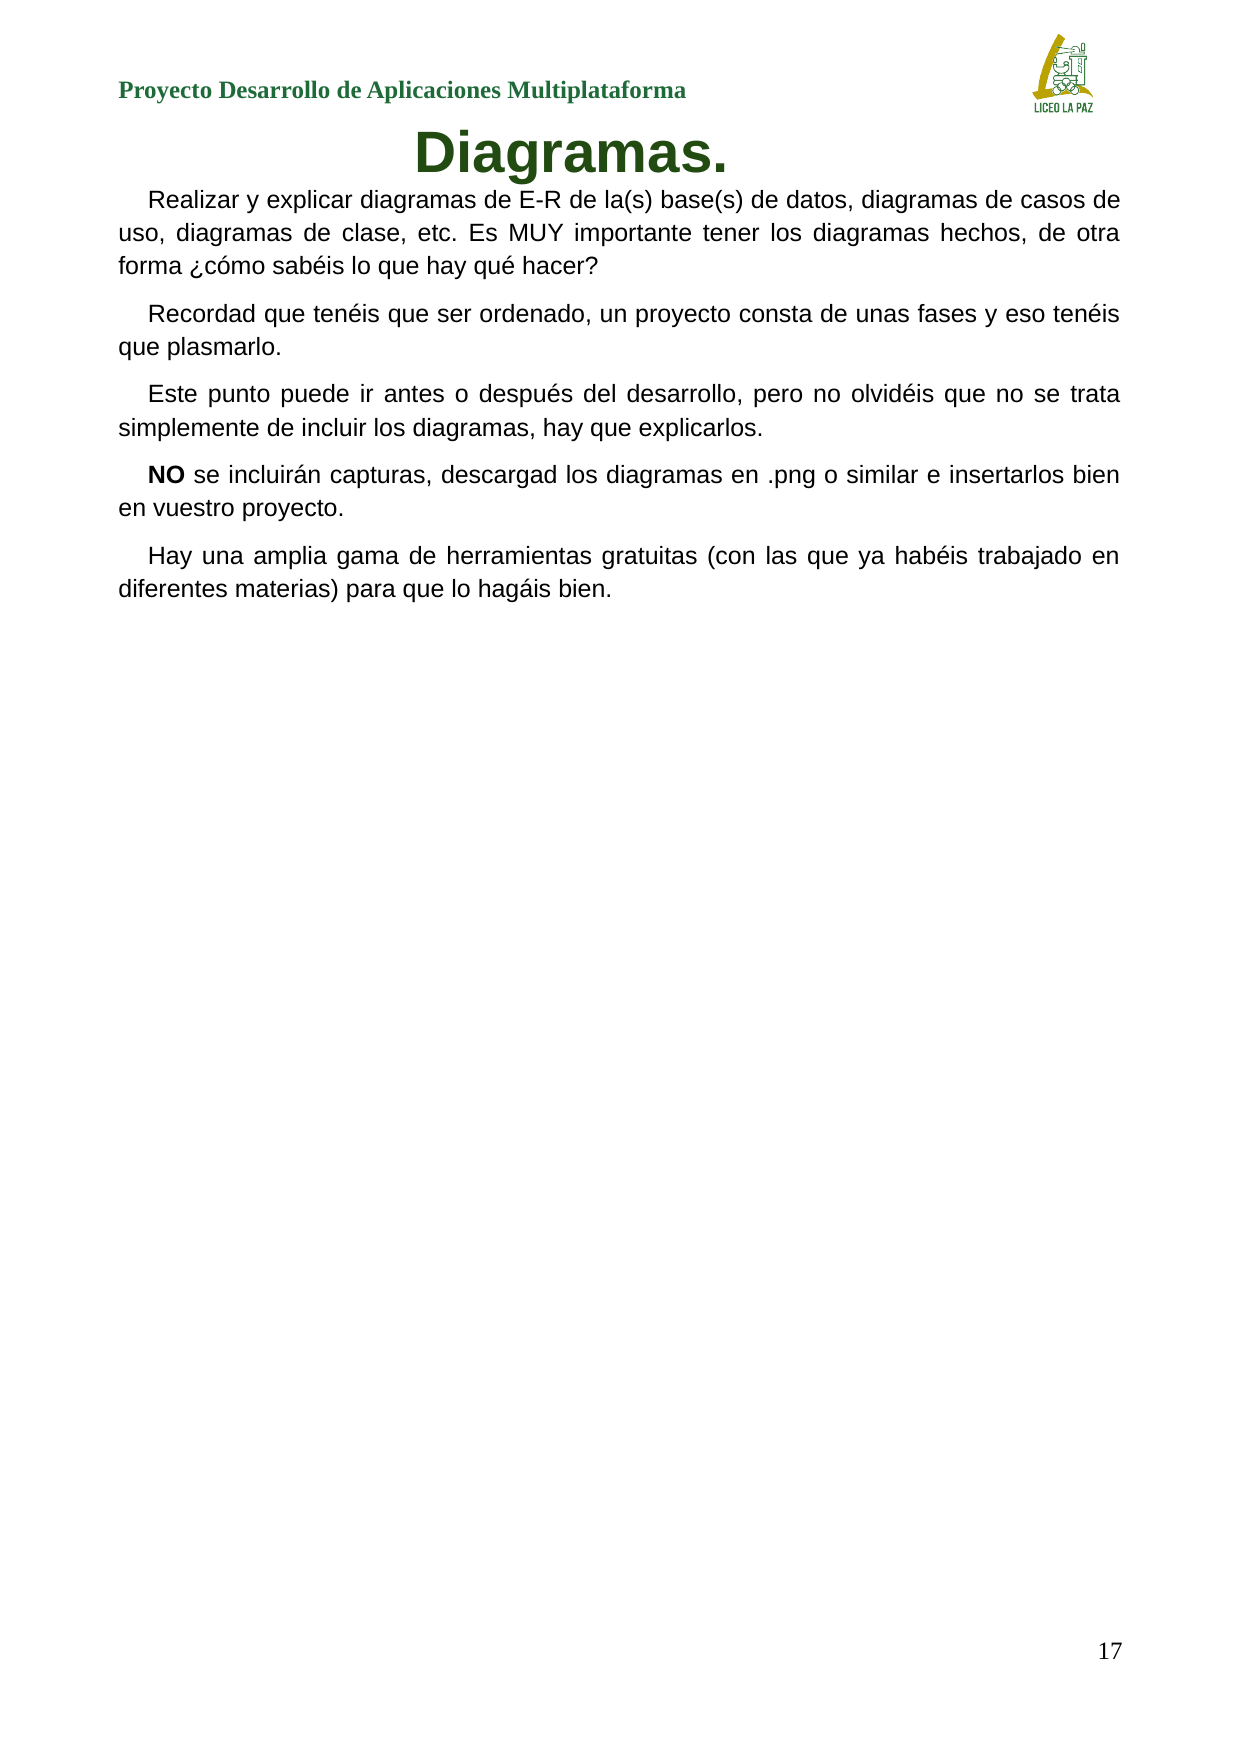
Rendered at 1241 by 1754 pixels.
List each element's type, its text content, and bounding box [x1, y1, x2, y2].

picture [1025, 26, 1100, 121]
text Realizar y explicar diagramas de E-R de la(s) base(s) de datos, diagramas de casos de uso, diagramas de clase, etc. Es MUY importante tener los diagramas hechos, de otra forma ¿cómo sabéis lo que hay qué hacer? [118, 185, 1122, 280]
text Hay una amplia gama de herramientas gratuitas (con las que ya habéis trabajado en diferentes materias) para que lo hagáis bien. [118, 541, 1122, 602]
text Recordad que tenéis que ser ordenado, un proyecto consta de unas fases y eso tenéis que plasmarlo. [118, 299, 1122, 361]
subtitle Diagramas. [118, 118, 1122, 185]
text NO se incluirán capturas, descargad los diagramas en .png o similar e insertarlos bien en vuestro proyecto. [118, 460, 1122, 522]
text Este punto puede ir antes o después del desarrollo, pero no olvidéis que no se trata simplemente de incluir los diagramas, hay que explicarlos. [118, 379, 1122, 441]
